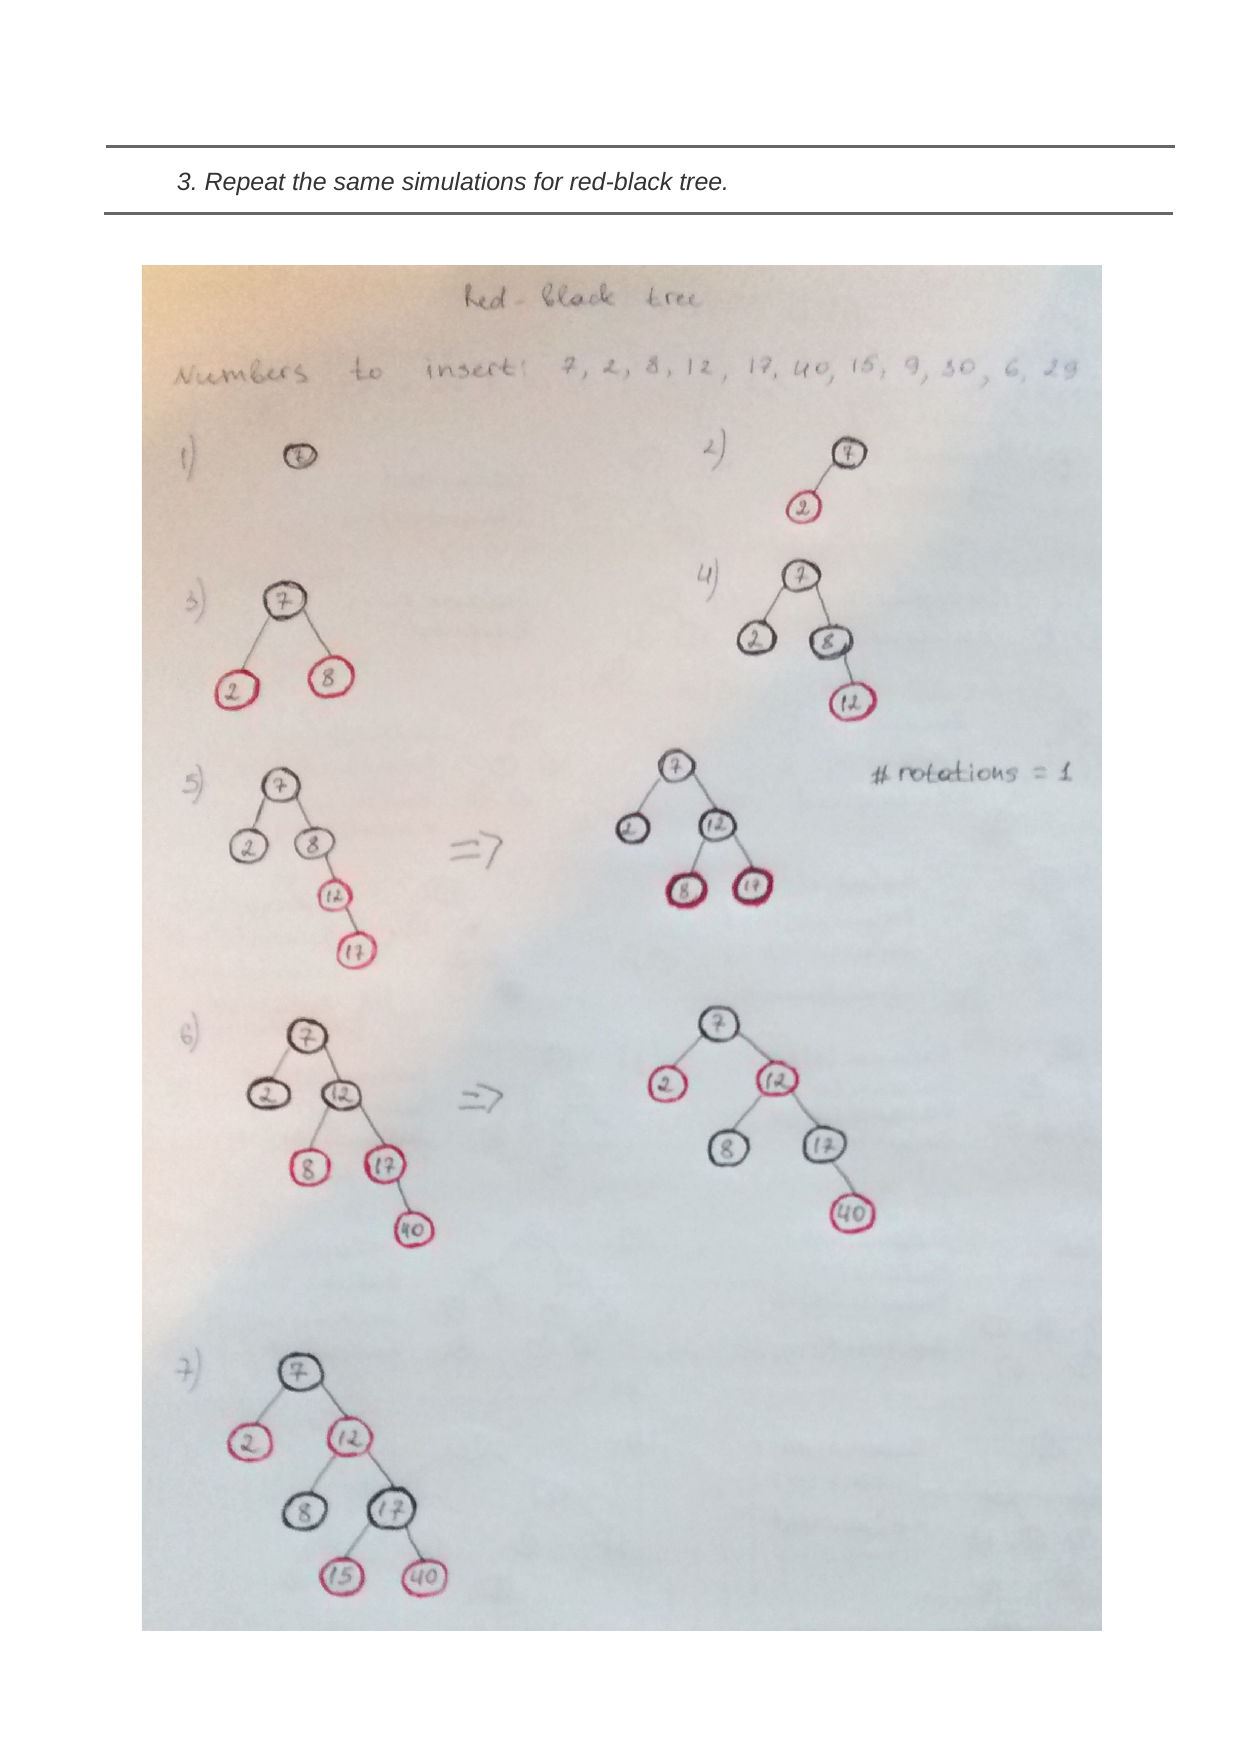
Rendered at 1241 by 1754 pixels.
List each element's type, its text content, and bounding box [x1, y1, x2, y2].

text 3. Repeat the same simulations for red-black tree. [120, 167, 1123, 196]
picture [141, 265, 1102, 1631]
